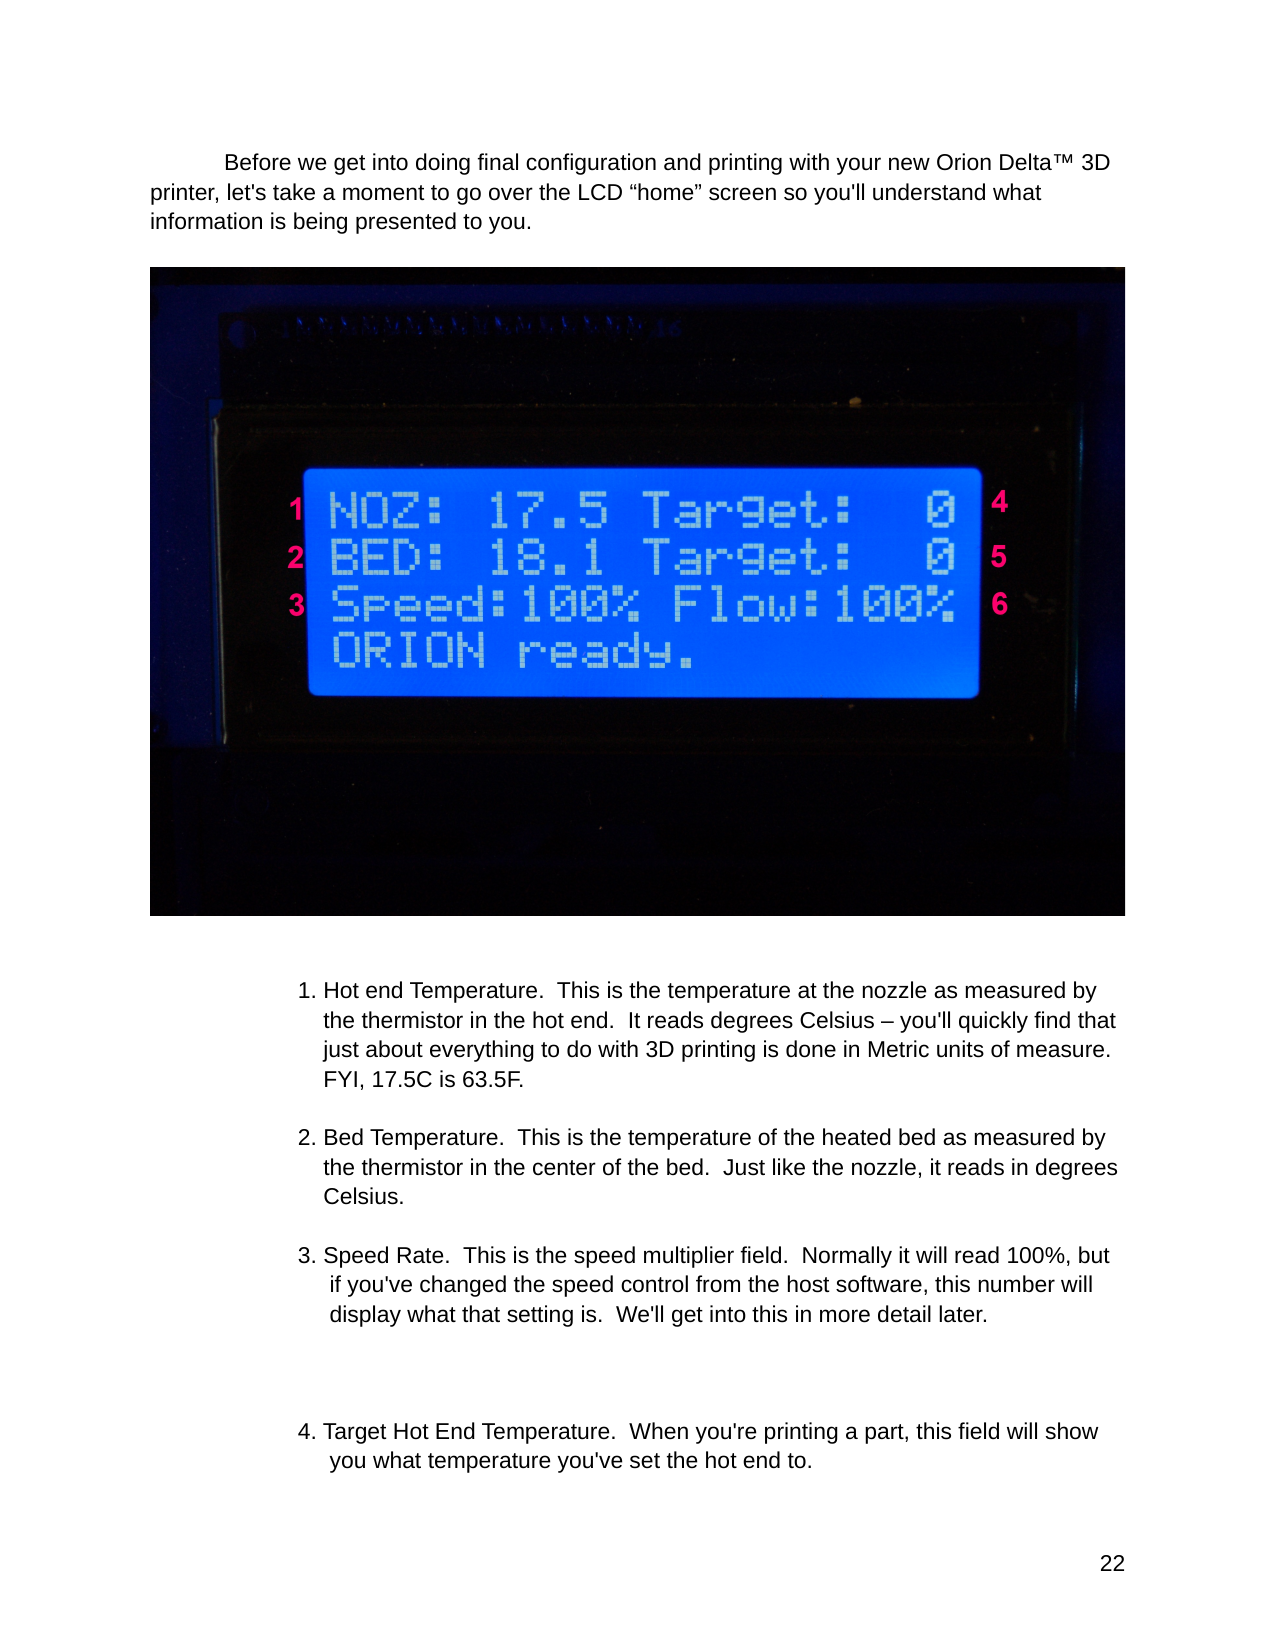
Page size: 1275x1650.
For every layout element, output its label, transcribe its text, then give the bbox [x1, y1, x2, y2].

text you what temperature you've set the hot end to. [150, 1448, 1125, 1474]
text display what that setting is. We'll get into this in more detail later. [150, 1301, 1125, 1327]
picture [150, 267, 1125, 916]
text Celsius. [150, 1184, 1125, 1209]
text 3. Speed Rate. This is the speed multiplier field. Normally it will read 100%, but [150, 1243, 1125, 1268]
text Before we get into doing final configuration and printing with your new Orion Delta™ 3D printer, let's take a moment to go over the LCD “home” screen so you'll understand what information is being presented to you. [150, 150, 1125, 234]
text FYI, 17.5C is 63.5F. [150, 1066, 1125, 1092]
text 4. Target Hot End Temperature. When you're printing a part, this field will show [150, 1419, 1125, 1444]
text 1. Hot end Temperature. This is the temperature at the nozzle as measured by the thermistor in the hot end. It reads degrees Celsius – you'll quickly find that just about everything to do with 3D printing is done in Metric units of measure. [150, 978, 1125, 1063]
text the thermistor in the center of the bed. Just like the nozzle, it reads in degrees [150, 1154, 1125, 1180]
text 2. Bed Temperature. This is the temperature of the heated bed as measured by [150, 1125, 1125, 1151]
text if you've changed the speed control from the host software, this number will [150, 1272, 1125, 1298]
